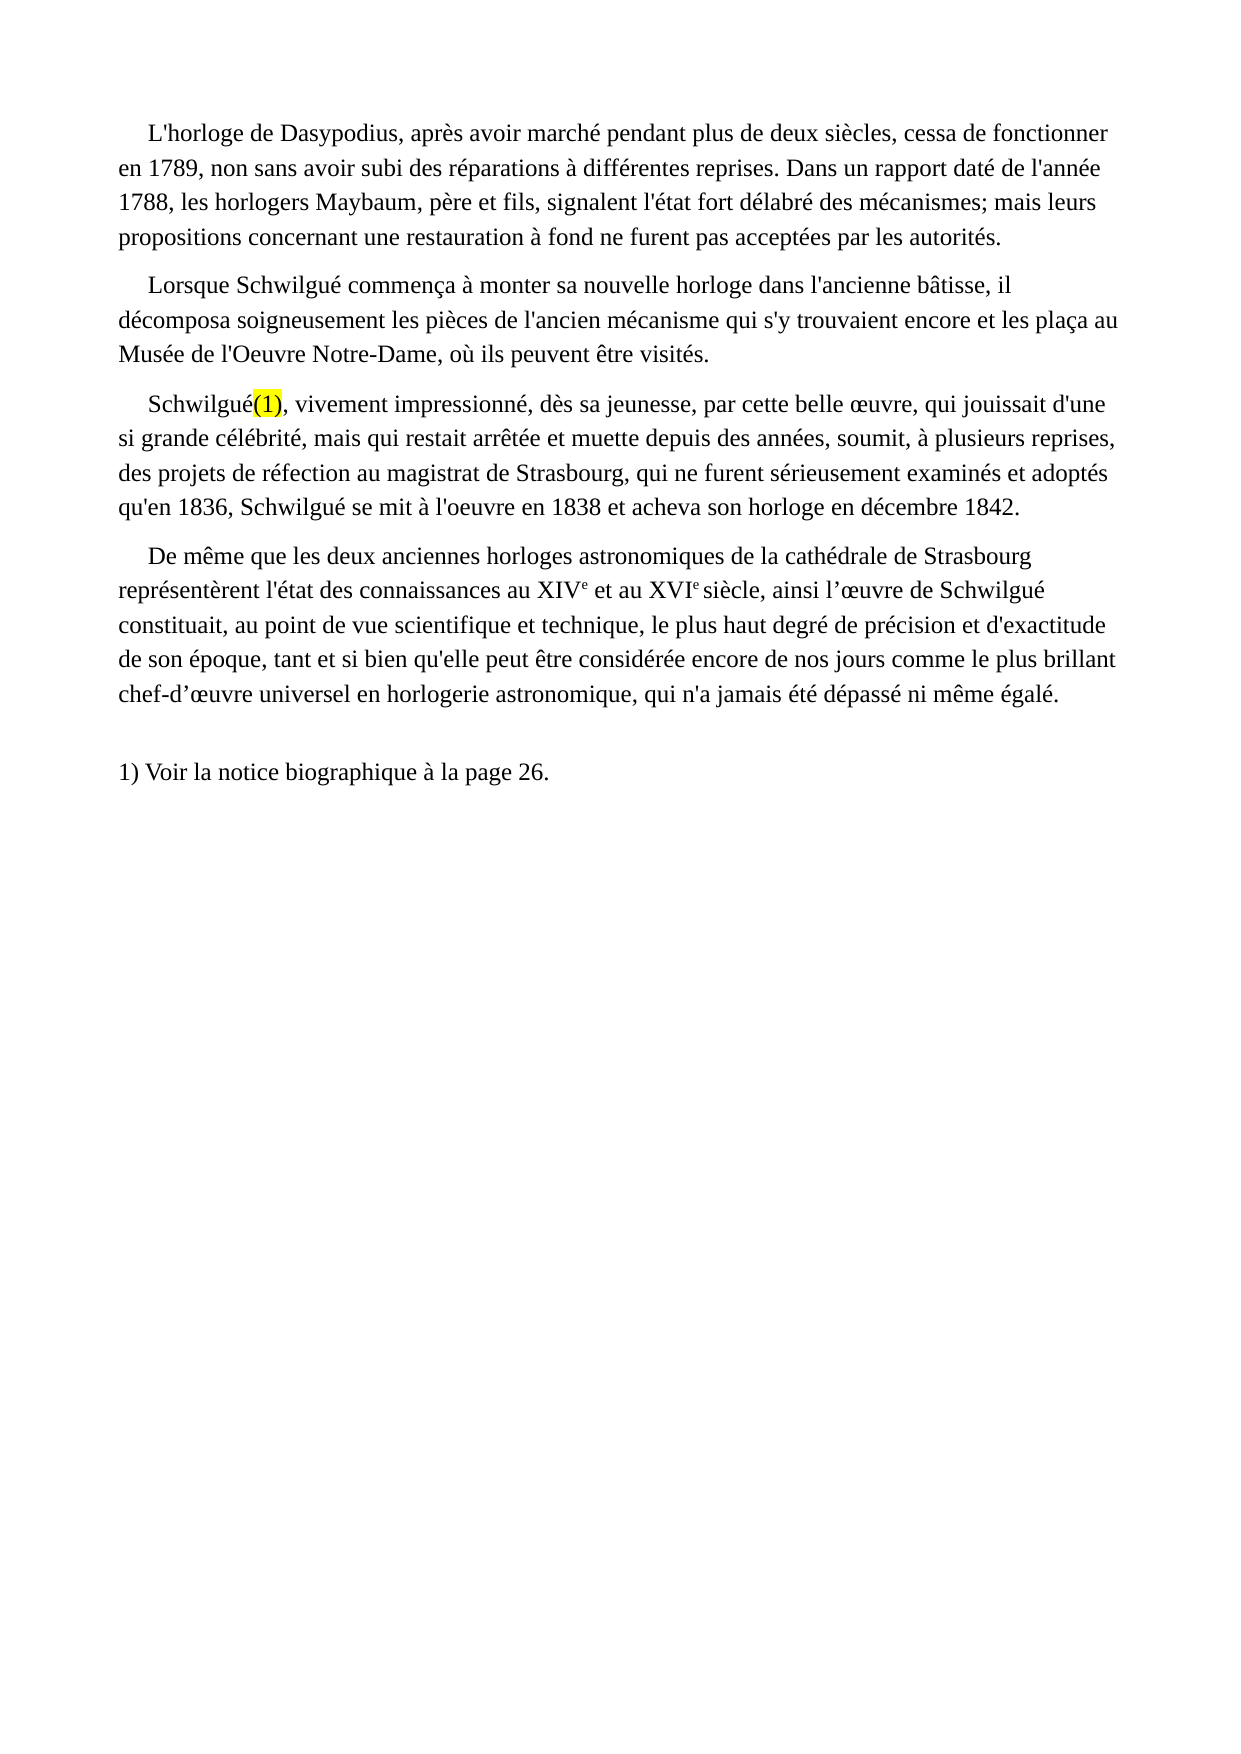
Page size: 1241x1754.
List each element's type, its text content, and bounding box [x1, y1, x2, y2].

text L'horloge de Dasypodius, après avoir marché pendant plus de deux siècles, cessa de fonctionner en 1789, non sans avoir subi des réparations à différentes reprises. Dans un rapport daté de l'année 1788, les horlogers Maybaum, père et fils, signalent l'état fort délabré des mécanismes; mais leurs propositions concernant une restauration à fond ne furent pas acceptées par les autorités. [118, 118, 1122, 250]
text 1) Voir la notice biographique à la page 26. [118, 757, 1122, 786]
text Schwilgué(1), vivement impressionné, dès sa jeunesse, par cette belle œuvre, qui jouissait d'une si grande célébrité, mais qui restait arrêtée et muette depuis des années, soumit, à plusieurs reprises, des projets de réfection au magistrat de Strasbourg, qui ne furent sérieusement examinés et adoptés qu'en 1836, Schwilgué se mit à l'oeuvre en 1838 et acheva son horloge en décembre 1842. [118, 389, 1122, 521]
text De même que les deux anciennes horloges astronomiques de la cathédrale de Strasbourg représentèrent l'état des connaissances au XIVe et au XVIe siècle, ainsi l’œuvre de Schwilgué constituait, au point de vue scientifique et technique, le plus haut degré de précision et d'exactitude de son époque, tant et si bien qu'elle peut être considérée encore de nos jours comme le plus brillant chef-d’œuvre universel en horlogerie astronomique, qui n'a jamais été dépassé ni même égalé. [118, 541, 1122, 708]
text Lorsque Schwilgué commença à monter sa nouvelle horloge dans l'ancienne bâtisse, il décomposa soigneusement les pièces de l'ancien mécanisme qui s'y trouvaient encore et les plaça au Musée de l'Oeuvre Notre-Dame, où ils peuvent être visités. [118, 271, 1122, 368]
